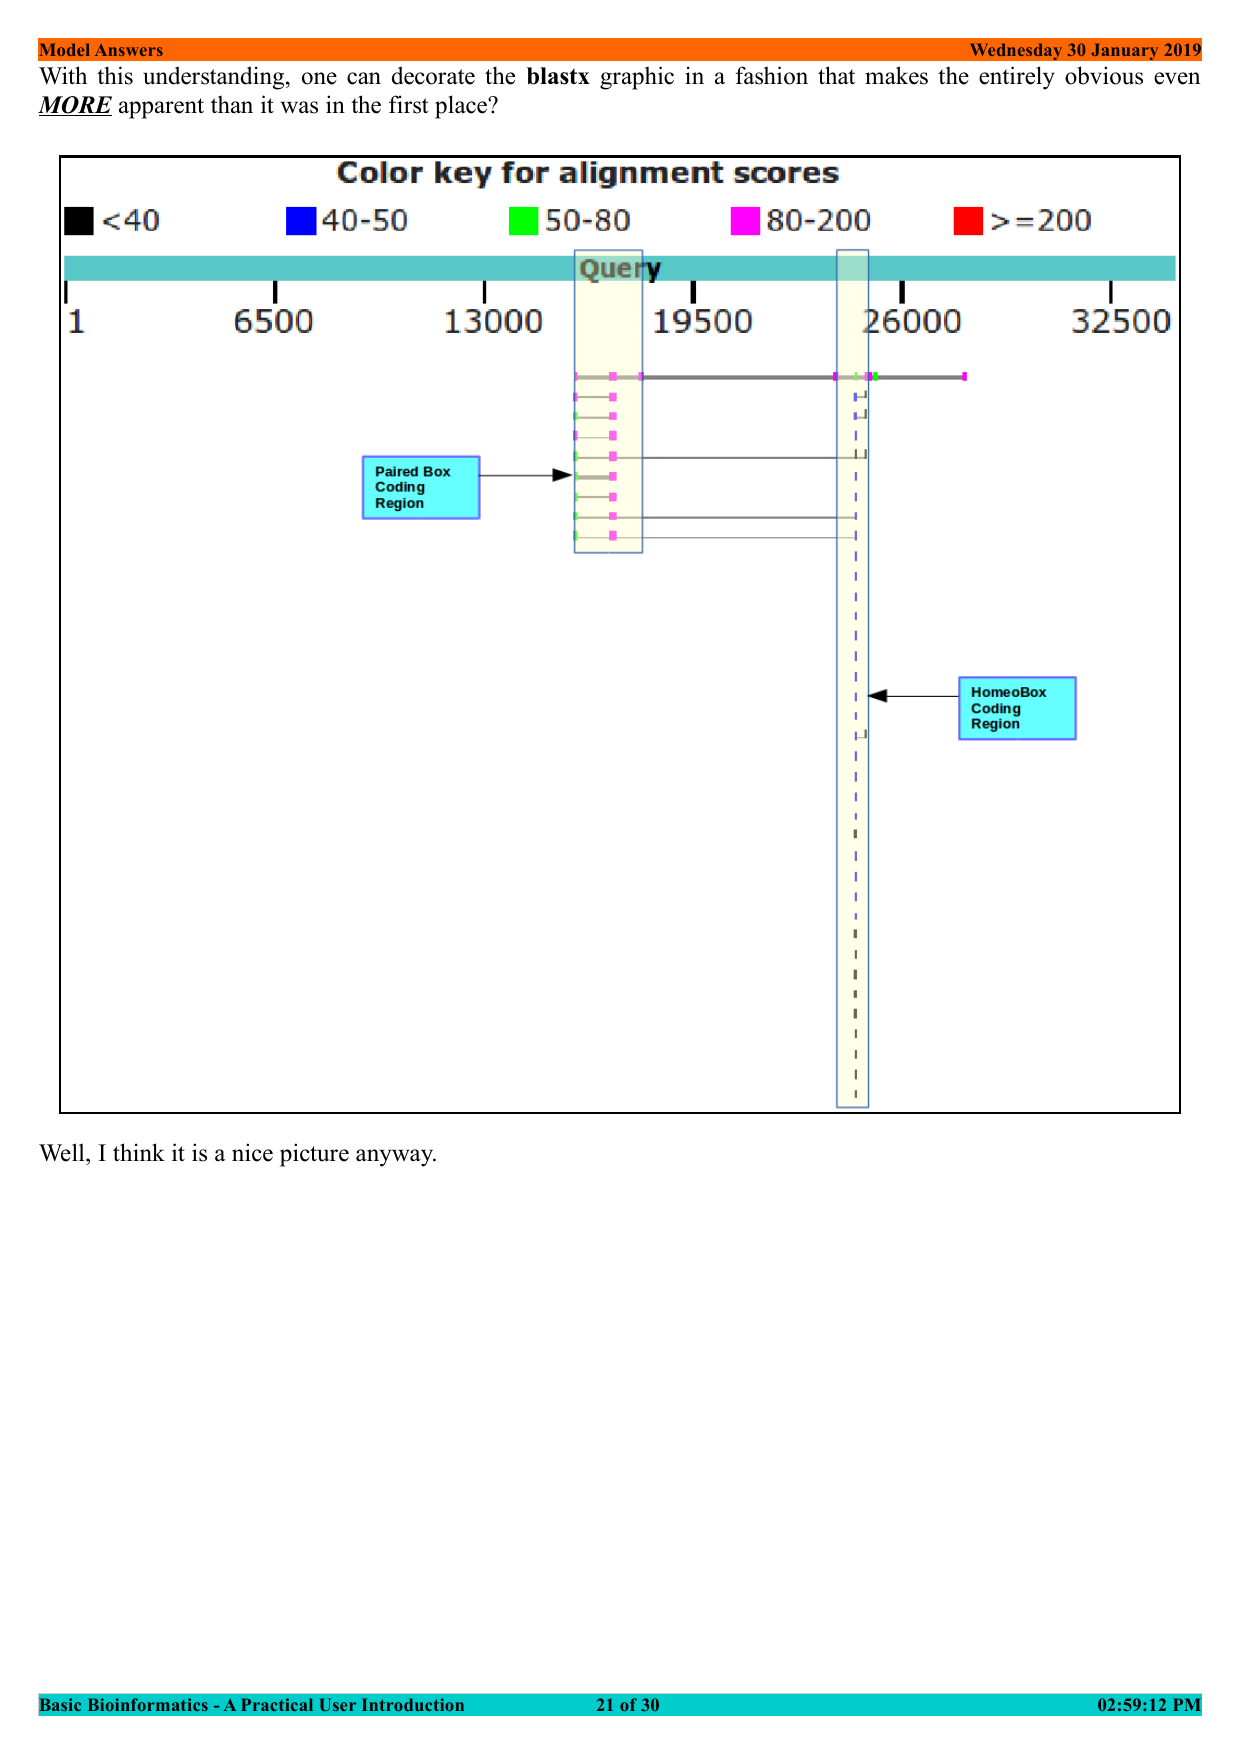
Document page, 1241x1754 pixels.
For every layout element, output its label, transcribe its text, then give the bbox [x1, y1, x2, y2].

picture [61, 158, 1179, 1112]
text With this understanding, one can decorate the blastx graphic in a fashion that makes the entirely obvious even MORE apparent than it was in the first place? [38, 61, 1202, 119]
text Well, I think it is a nice picture anyway. [38, 166, 1202, 1166]
